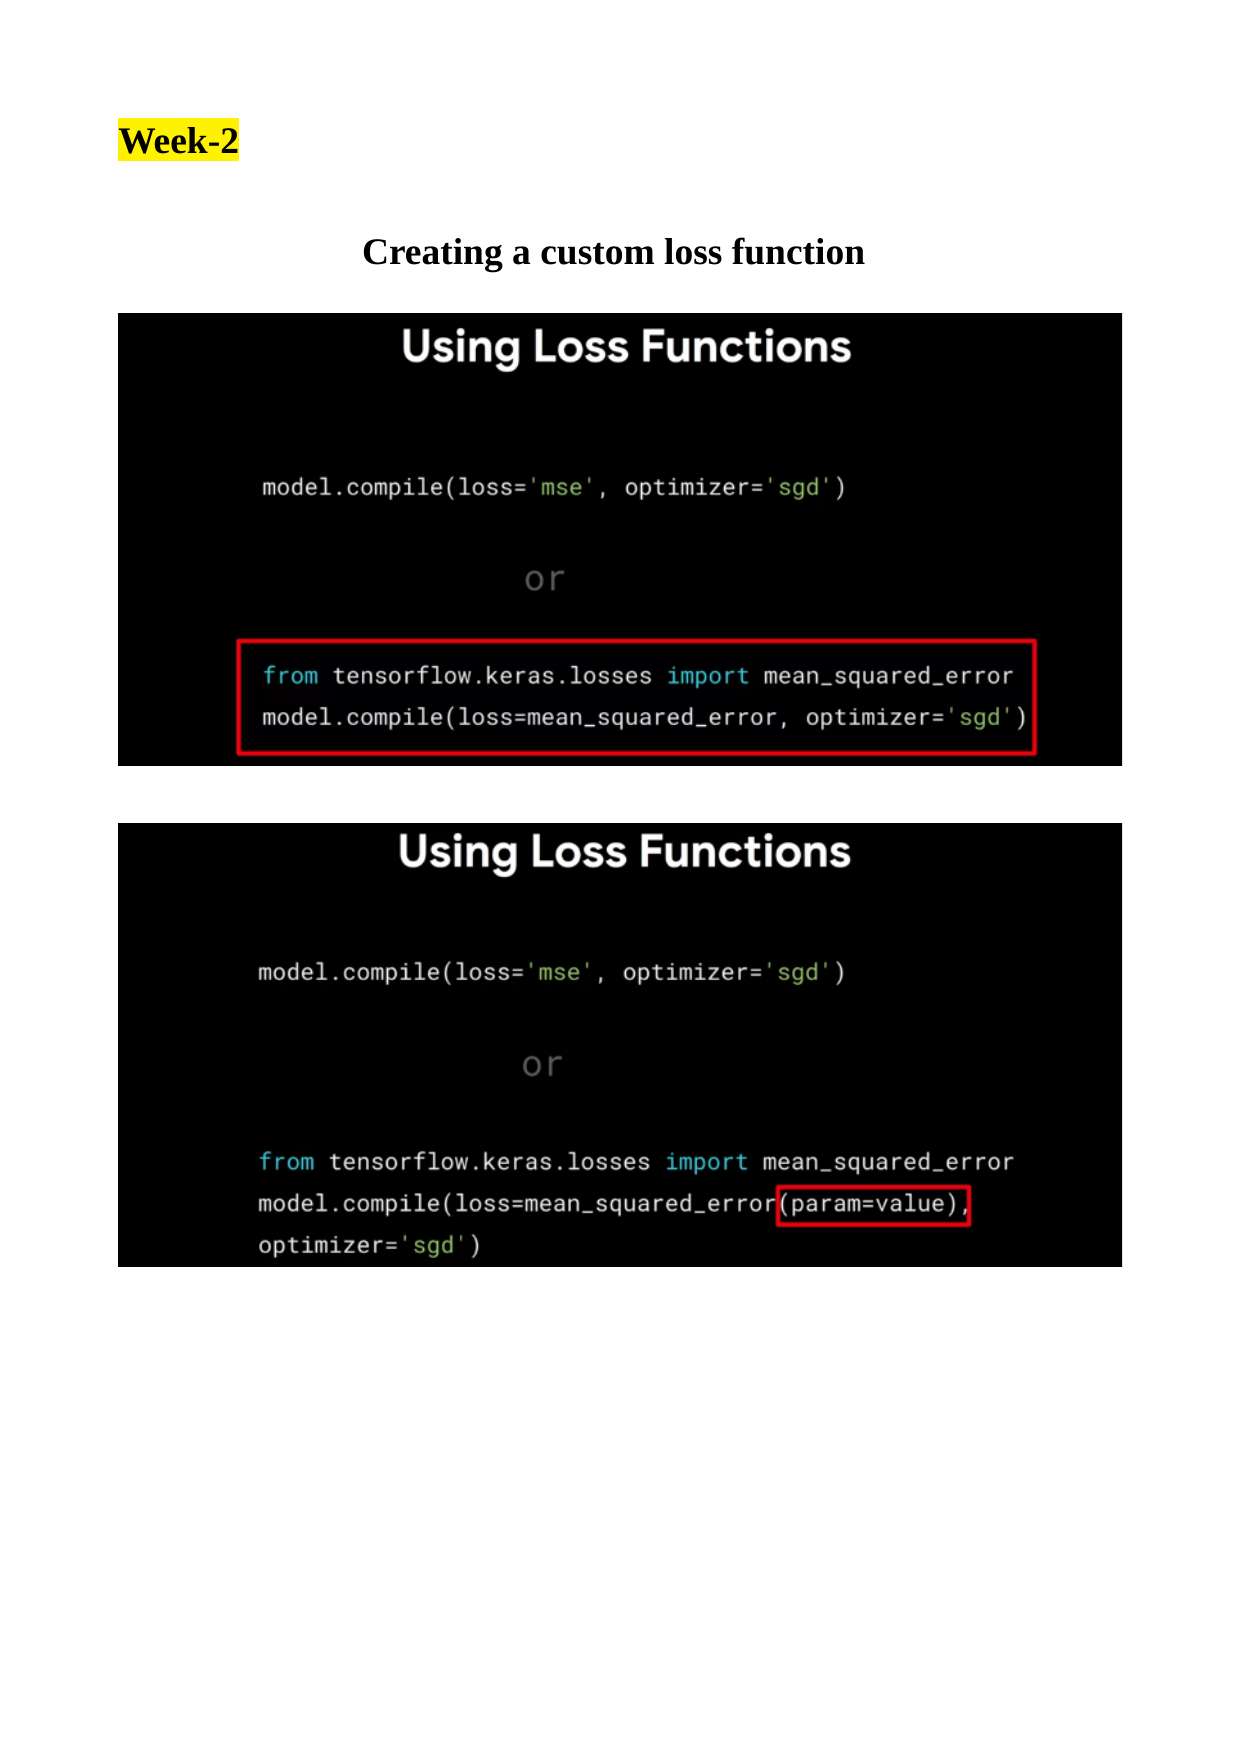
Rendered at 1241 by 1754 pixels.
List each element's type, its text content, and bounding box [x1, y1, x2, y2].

text Week-2 [118, 118, 1122, 161]
picture [118, 823, 1123, 1267]
picture [118, 313, 1123, 766]
subtitle Creating a custom loss function [118, 229, 1122, 272]
